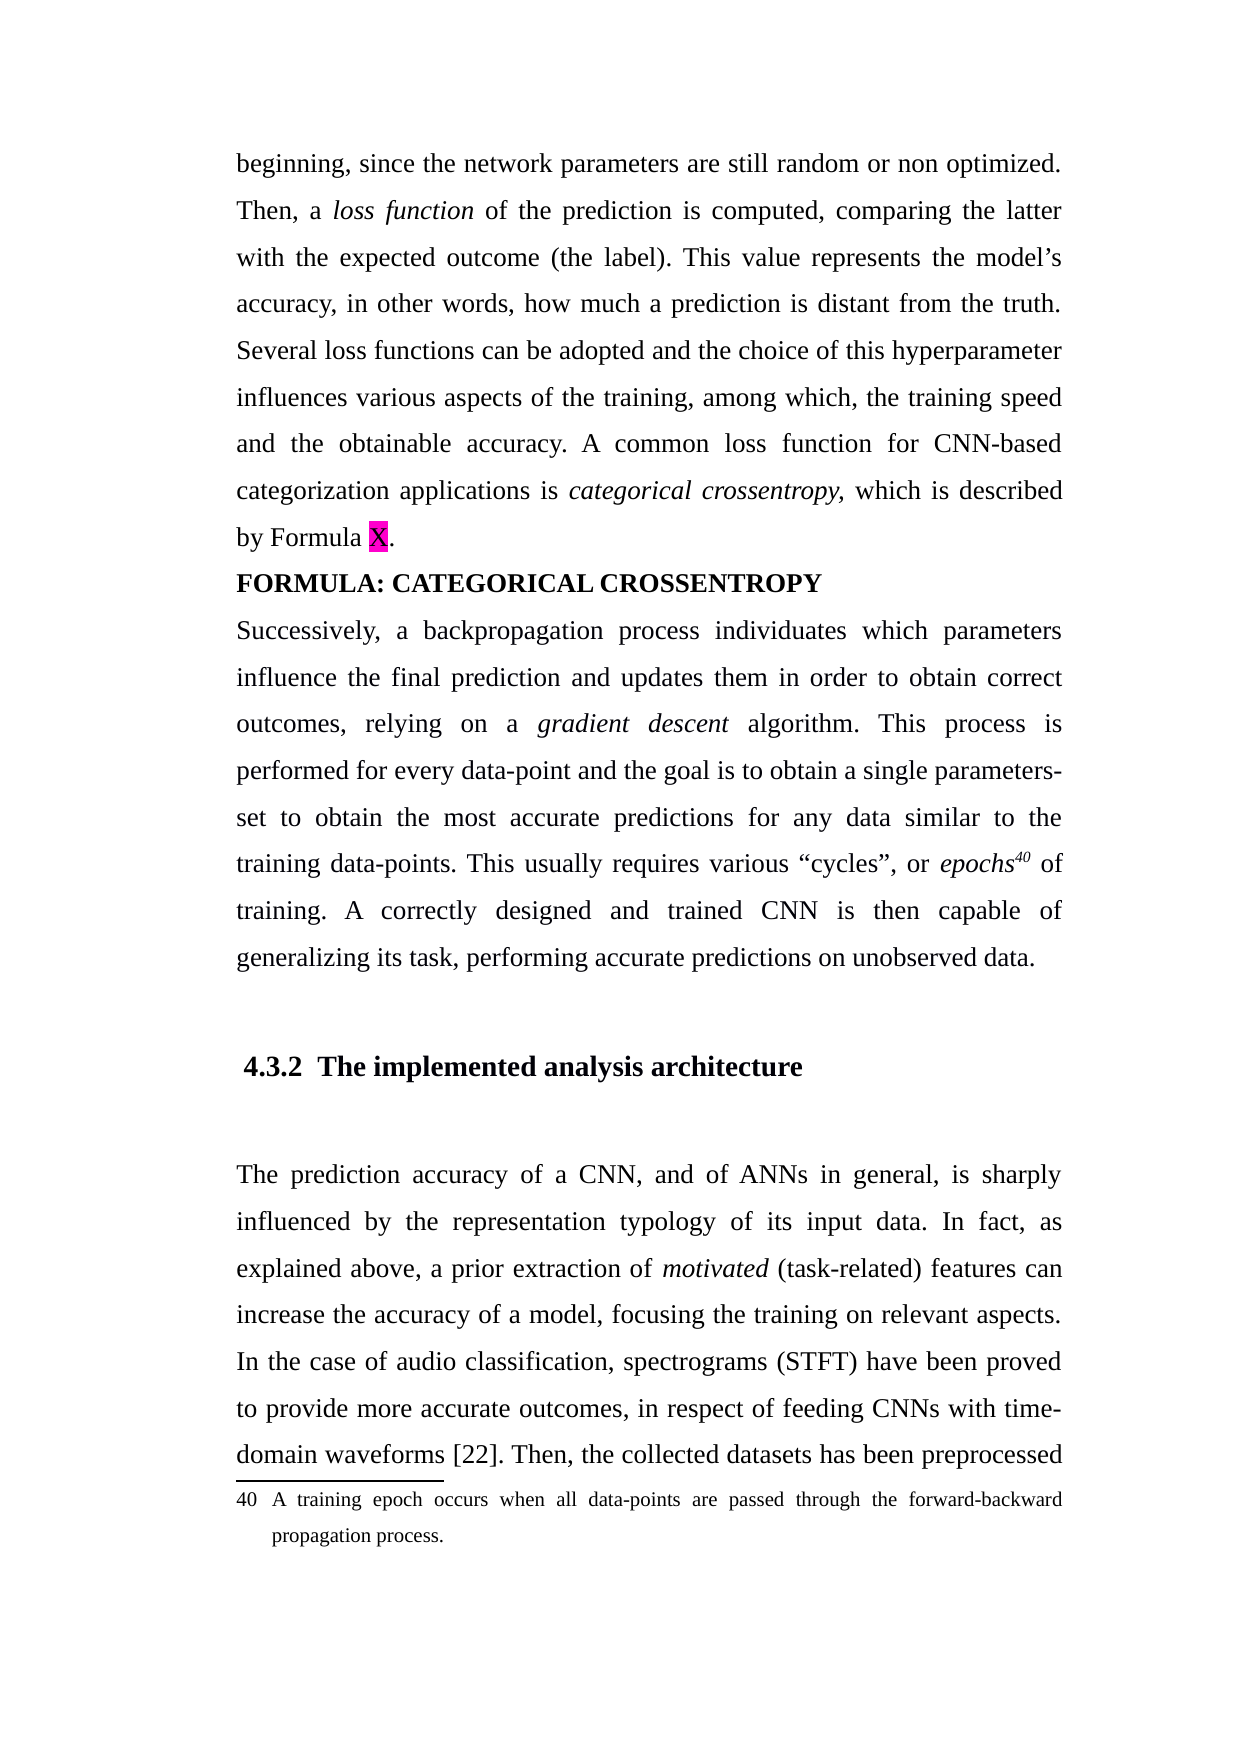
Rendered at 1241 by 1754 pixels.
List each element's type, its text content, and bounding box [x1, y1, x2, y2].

text Successively, a backpropagation process individuates which parameters influence the final prediction and updates them in order to obtain correct outcomes, relying on a gradient descent algorithm. This process is performed for every data-point and the goal is to obtain a single parameters-set to obtain the most accurate predictions for any data similar to the training data-points. This usually requires various “cycles”, or epochs of training. A correctly designed and trained CNN is then capable of generalizing its task, performing accurate predictions on unobserved data. [236, 614, 1063, 972]
text FORMULA: CATEGORICAL CROSSENTROPY [236, 568, 1063, 599]
text A training epoch occurs when all data-points are passed through the forward-backward propagation process. [236, 1487, 1063, 1547]
text beginning, since the network parameters are still random or non optimized. Then, a loss function of the prediction is computed, comparing the latter with the expected outcome (the label). This value represents the model’s accuracy, in other words, how much a prediction is distant from the truth. Several loss functions can be adopted and the choice of this hyperparameter influences various aspects of the training, among which, the training speed and the obtainable accuracy. A common loss function for CNN-based categorization applications is categorical crossentropy, which is described by Formula X. [236, 148, 1063, 552]
subtitle The implemented analysis architecture [236, 1049, 1063, 1083]
text The prediction accuracy of a CNN, and of ANNs in general, is sharply influenced by the representation typology of its input data. In fact, as explained above, a prior extraction of motivated (task-related) features can increase the accuracy of a model, focusing the training on relevant aspects. In the case of audio classification, spectrograms (STFT) have been proved to provide more accurate outcomes, in respect of feeding CNNs with time-domain waveforms [22]. Then, the collected datasets has been preprocessed [236, 1159, 1063, 1470]
